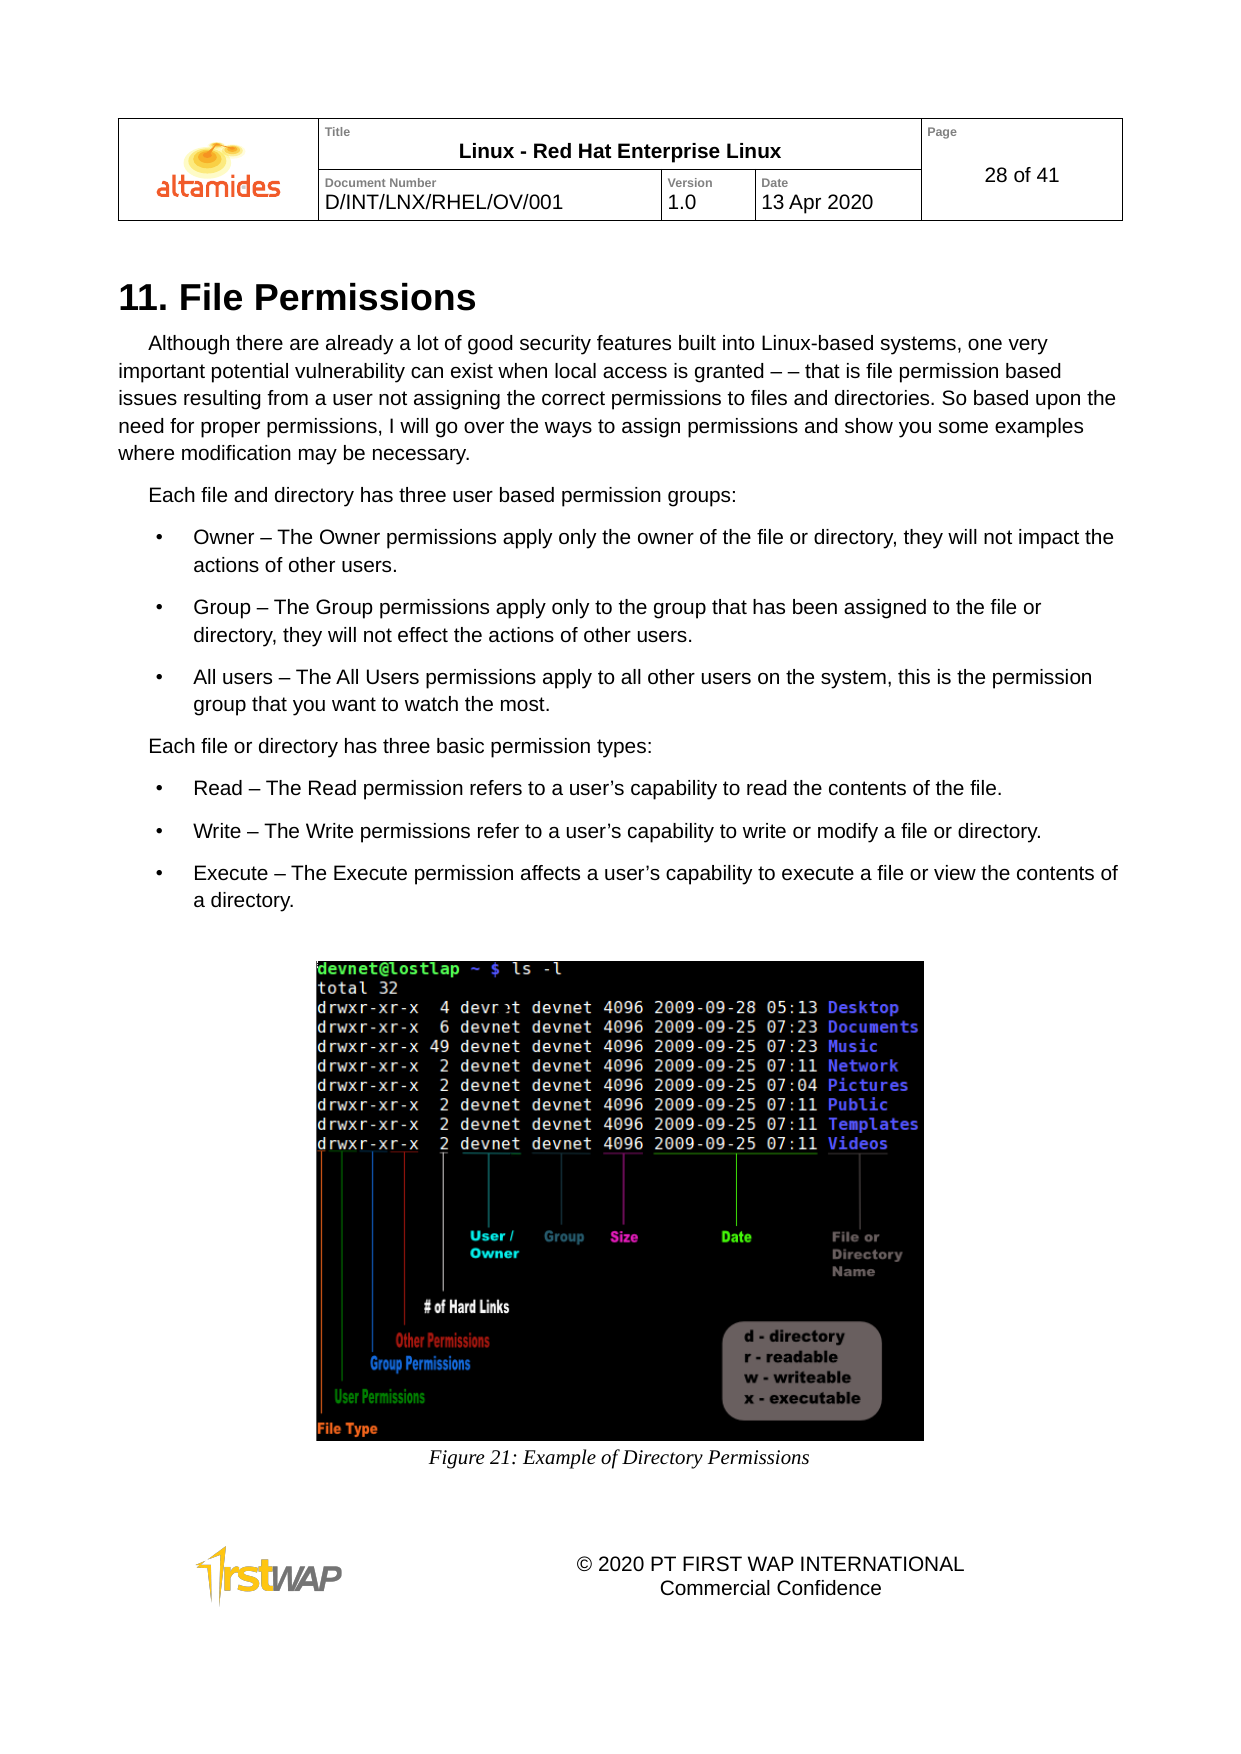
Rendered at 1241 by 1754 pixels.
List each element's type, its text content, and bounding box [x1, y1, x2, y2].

list Execute – The Execute permission affects a user’s capability to execute a file or view the contents of a directory. [156, 861, 1122, 912]
text Each file and directory has three user based permission groups: [118, 483, 1122, 507]
picture [316, 961, 924, 1441]
list Read – The Read permission refers to a user’s capability to read the contents of the file. [156, 776, 1122, 800]
list Group – The Group permissions apply only to the group that has been assigned to the file or directory, they will not effect the actions of other users. [156, 595, 1122, 646]
subtitle File Permissions [118, 275, 1122, 318]
text Although there are already a lot of good security features built into Linux-based systems, one very important potential vulnerability can exist when local access is granted – – that is file permission based issues resulting from a user not assigning the correct permissions to files and directories. So based upon the need for proper permissions, I will go over the ways to assign permissions and show you some examples where modification may be necessary. [118, 331, 1122, 465]
text Figure 21: Example of Directory Permissions [316, 1441, 924, 1469]
text Each file or directory has three basic permission types: [118, 734, 1122, 758]
list Write – The Write permissions refer to a user’s capability to write or modify a file or directory. [156, 818, 1122, 842]
list Owner – The Owner permissions apply only the owner of the file or directory, they will not impact the actions of other users. [156, 525, 1122, 577]
picture [195, 1546, 342, 1607]
list All users – The All Users permissions apply to all other users on the system, this is the permission group that you want to watch the most. [156, 664, 1122, 716]
